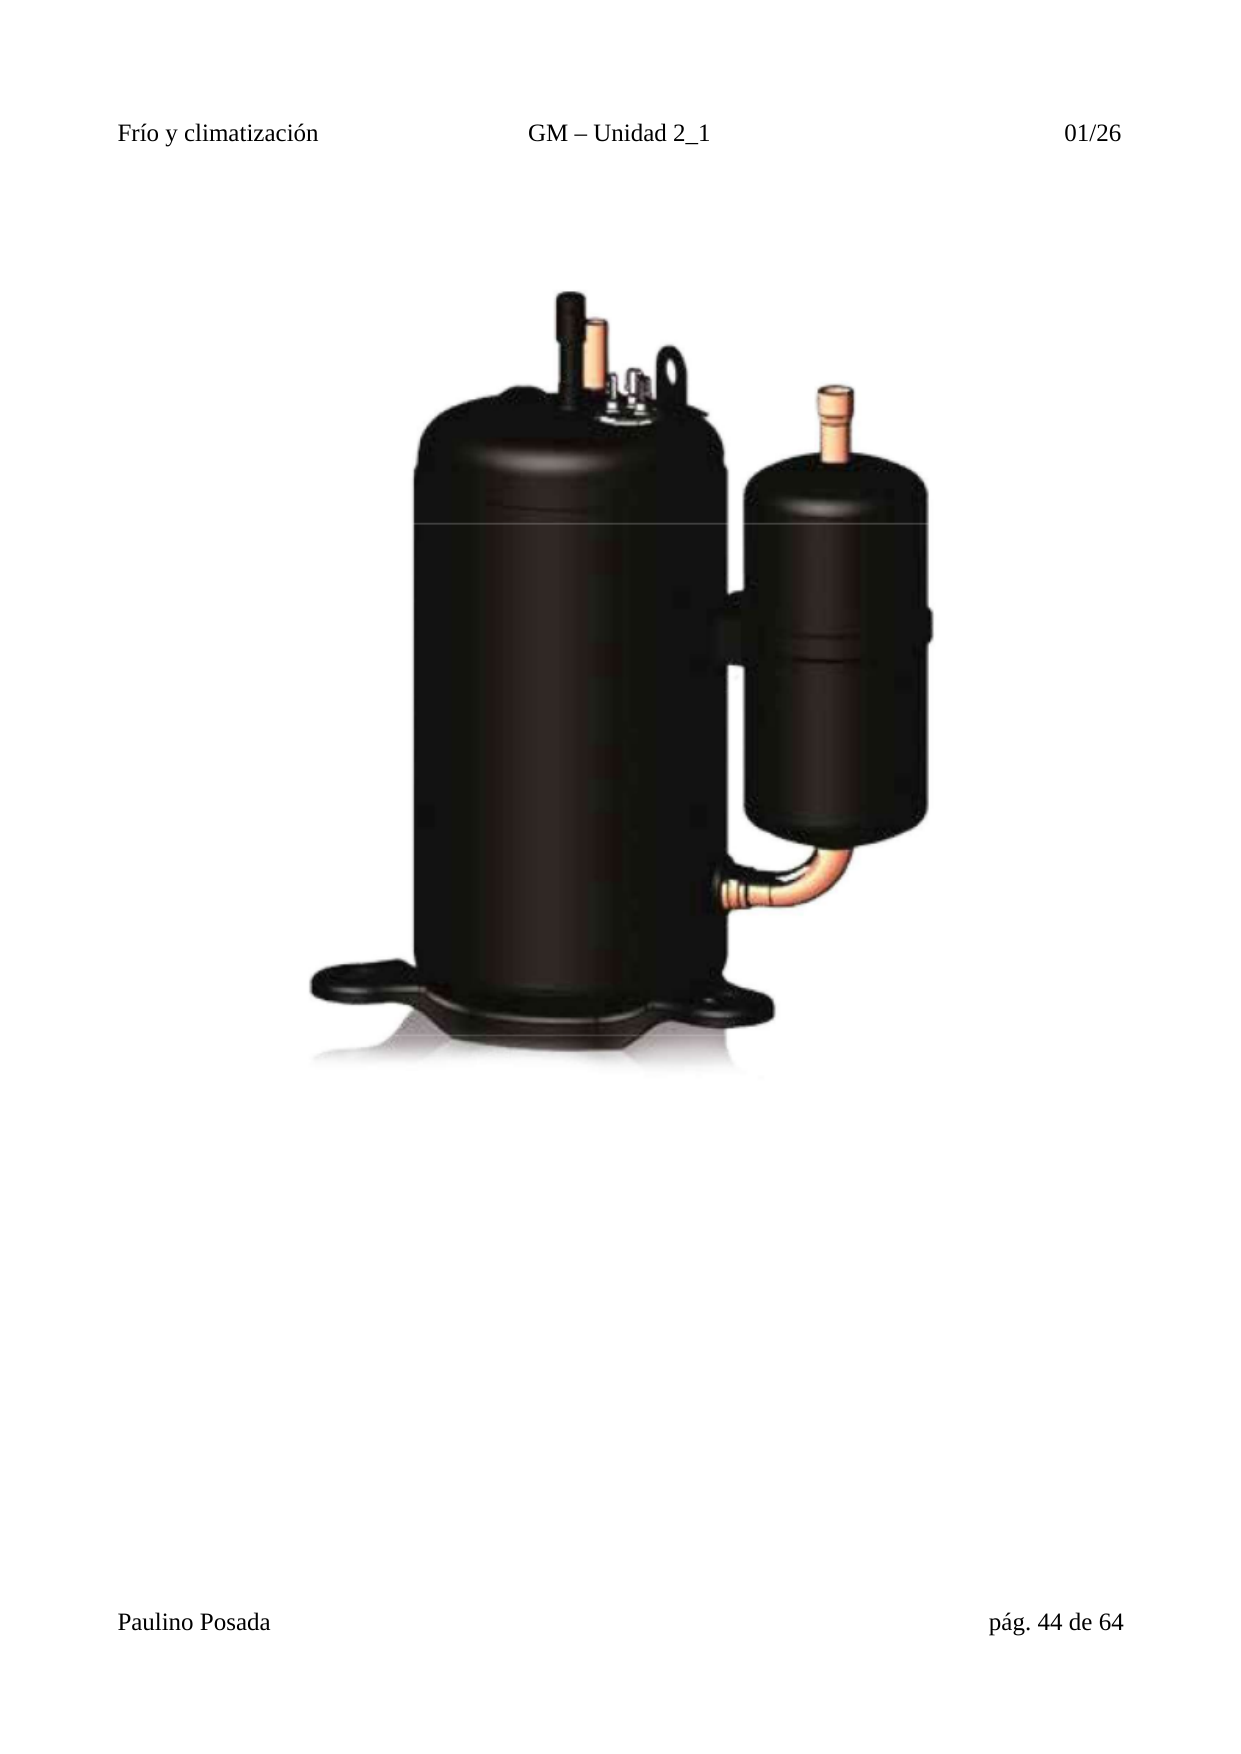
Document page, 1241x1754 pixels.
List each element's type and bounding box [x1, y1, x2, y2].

picture [275, 262, 965, 1110]
